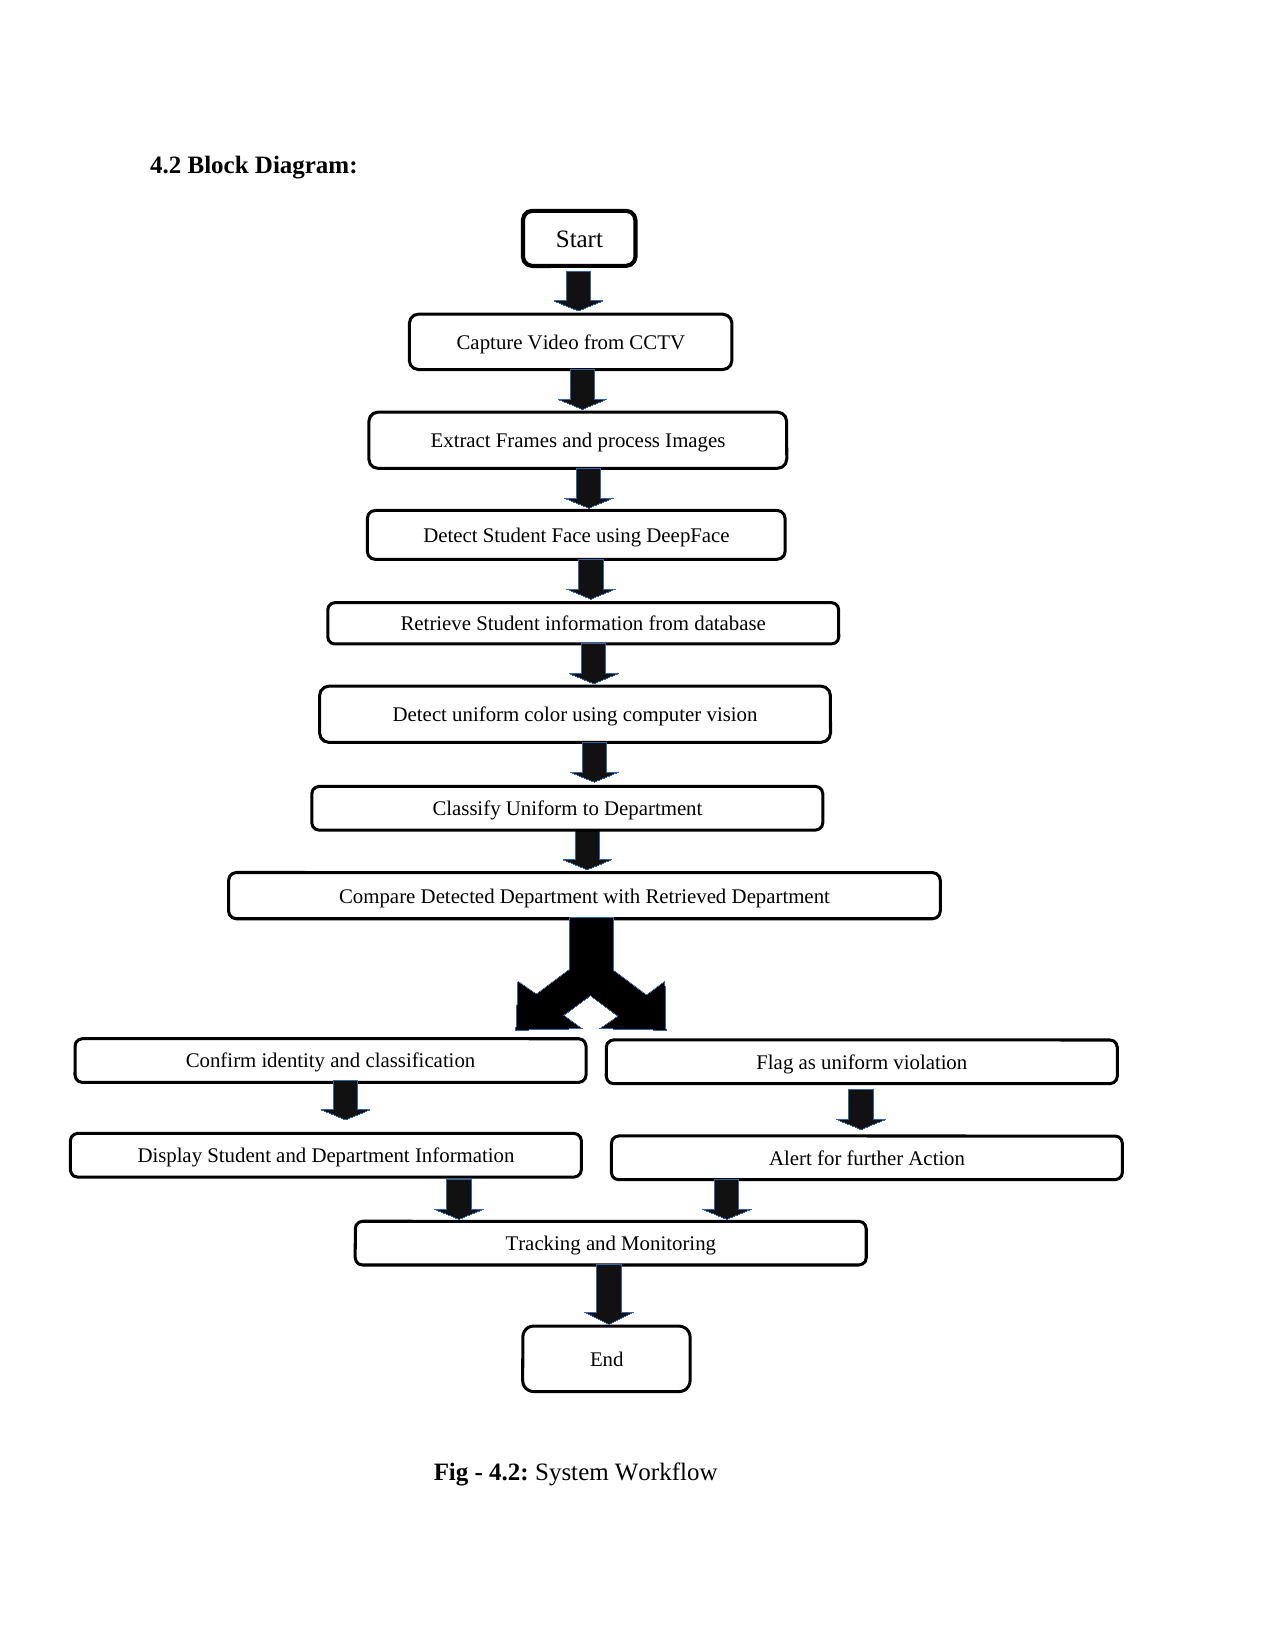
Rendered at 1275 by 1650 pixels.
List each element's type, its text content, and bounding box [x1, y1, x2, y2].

text Extract Frames and process Images [373, 428, 783, 452]
text Display Student and Department Information [74, 1143, 578, 1167]
text End [527, 1347, 686, 1371]
text Fig - 4.2: System Workflow [371, 1457, 780, 1485]
text Detect uniform color using computer vision [324, 702, 826, 726]
text Capture Video from CCTV [413, 330, 728, 354]
text Start [541, 224, 618, 253]
text Retrieve Student information from database [331, 611, 835, 635]
text Alert for further Action [615, 1146, 1119, 1170]
text Detect Student Face using DeepFace [371, 523, 781, 547]
text Tracking and Monitoring [359, 1231, 863, 1255]
text Classify Uniform to Department [315, 796, 819, 820]
text 4.2 Block Diagram: [150, 150, 1125, 179]
text Compare Detected Department with Retrieved Department [232, 883, 937, 908]
text Flag as uniform violation [610, 1050, 1114, 1074]
text Confirm identity and classification [79, 1048, 582, 1072]
